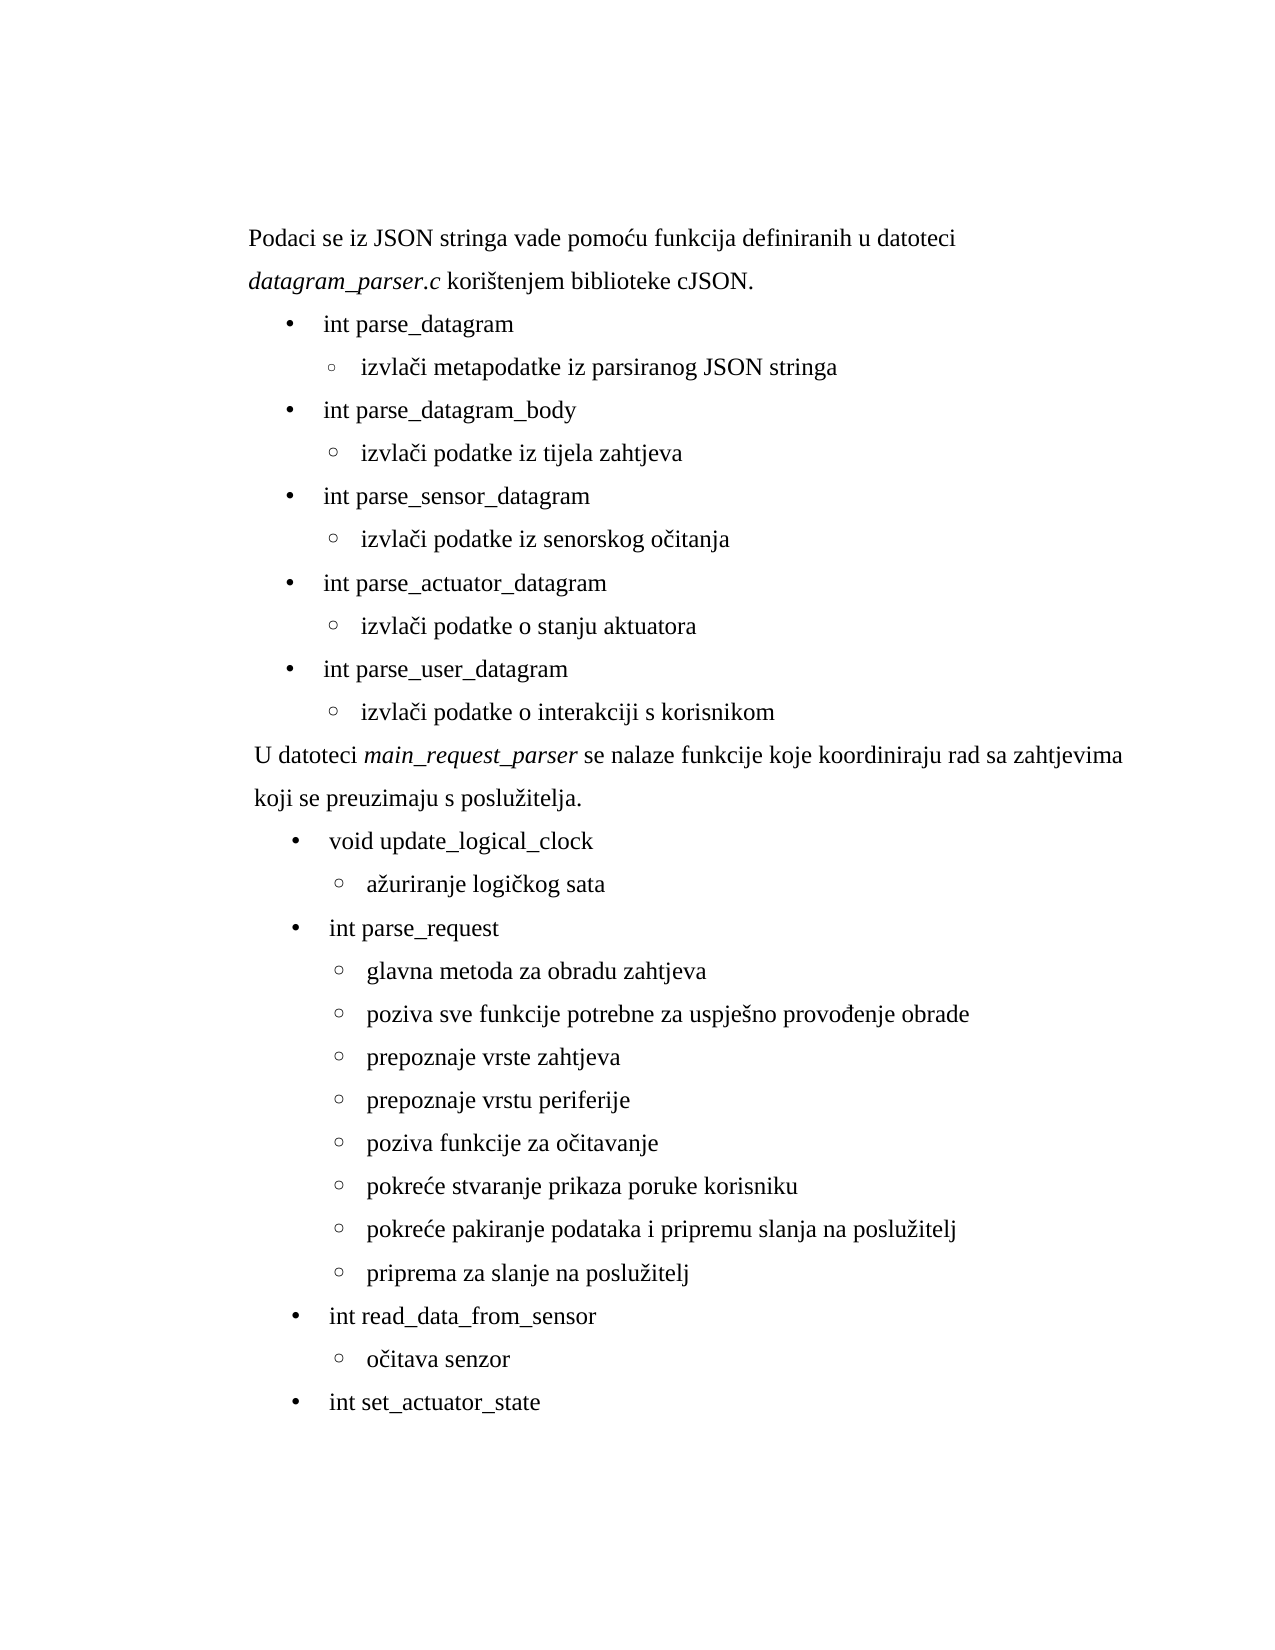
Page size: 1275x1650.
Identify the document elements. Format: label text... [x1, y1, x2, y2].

list pokreće pakiranje podataka i pripremu slanja na poslužitelj [329, 1214, 1127, 1243]
list void update_logical_clock [291, 826, 1127, 855]
list int read_data_from_sensor [291, 1301, 1127, 1329]
list prepoznaje vrste zahtjeva [329, 1042, 1127, 1071]
list poziva sve funkcije potrebne za uspješno provođenje obrade [329, 999, 1127, 1028]
list priprema za slanje na poslužitelj [329, 1258, 1127, 1286]
list int parse_sensor_datagram [286, 481, 1127, 510]
list izvlači podatke iz senorskog očitanja [323, 524, 1127, 553]
list izvlači podatke o stanju aktuatora [323, 611, 1127, 639]
list int parse_user_datagram [286, 654, 1127, 683]
list izvlači podatke o interakciji s korisnikom [323, 697, 1127, 726]
list poziva funkcije za očitavanje [329, 1128, 1127, 1157]
list glavna metoda za obradu zahtjeva [329, 956, 1127, 984]
list prepoznaje vrstu periferije [329, 1085, 1127, 1114]
list int parse_datagram_body [286, 395, 1127, 424]
list int parse_actuator_datagram [286, 568, 1127, 596]
list int set_actuator_state [291, 1387, 1127, 1416]
list pokreće stvaranje prikaza poruke korisniku [329, 1171, 1127, 1200]
list izvlači podatke iz tijela zahtjeva [323, 438, 1127, 467]
list ažuriranje logičkog sata [329, 869, 1127, 898]
text U datoteci main_request_parser se nalaze funkcije koje koordiniraju rad sa zahtjevima koji se preuzimaju s poslužitelja. [254, 740, 1127, 812]
list int parse_request [291, 913, 1127, 941]
list int parse_datagram [286, 309, 1127, 338]
list izvlači metapodatke iz parsiranog JSON stringa [323, 352, 1127, 381]
text Podaci se iz JSON stringa vade pomoću funkcija definiranih u datoteci datagram_parser.c korištenjem biblioteke cJSON. [248, 223, 1127, 294]
list očitava senzor [329, 1344, 1127, 1373]
